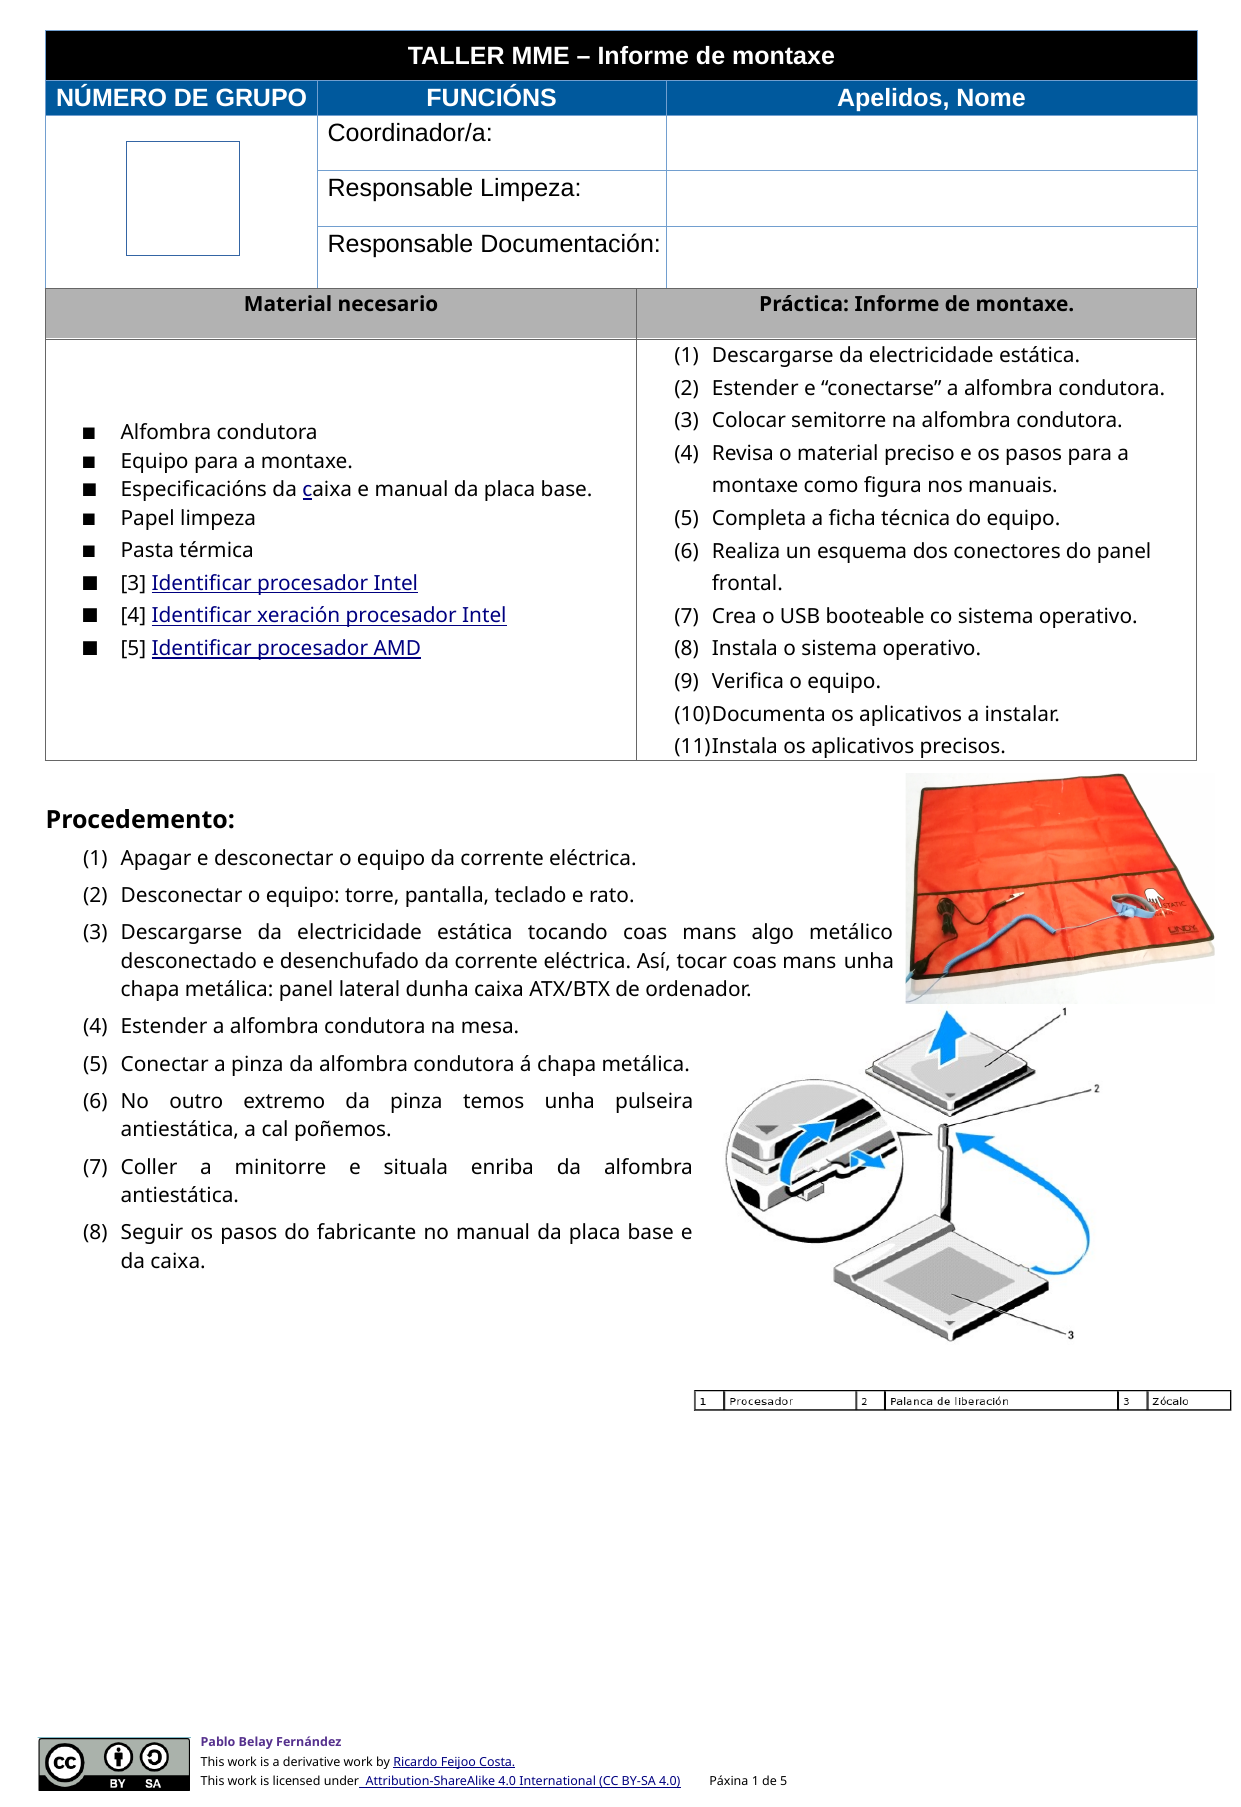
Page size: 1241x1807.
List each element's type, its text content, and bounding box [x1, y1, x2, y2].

text Procedemento: [45, 802, 905, 836]
picture [37, 1736, 191, 1793]
table_cell Apelidos, Nome [667, 81, 1197, 115]
table_cell FUNCIÓNS [318, 81, 666, 115]
list Conectar a pinza da alfombra condutora á chapa metálica. [83, 1049, 693, 1077]
picture [693, 773, 1232, 1411]
list Desconectar o equipo: torre, pantalla, teclado e rato. [83, 880, 905, 909]
table_cell Responsable Limpeza: [318, 171, 666, 226]
list Descargarse da electricidade estática tocando coas mans algo metálico desconectado e desenchufado da corrente eléctrica. Así, tocar coas mans unha chapa metálica: panel lateral dunha caixa ATX/BTX de ordenador. [83, 917, 905, 1003]
list Coller a minitorre e situala enriba da alfombra antiestática. [83, 1152, 693, 1209]
table_cell [46, 116, 317, 288]
table_header Práctica: Informe de montaxe. [637, 289, 1196, 338]
list No outro extremo da pinza temos unha pulseira antiestática, a cal poñemos. [83, 1086, 693, 1143]
table_cell [667, 227, 1197, 288]
table_header TALLER MME – Informe de montaxe [46, 31, 1197, 80]
table_cell NÚMERO DE GRUPO [46, 81, 317, 115]
list Apagar e desconectar o equipo da corrente eléctrica. [83, 843, 905, 871]
table_cell [667, 171, 1197, 226]
table_cell Responsable Documentación: [318, 227, 666, 288]
table_cell Descargarse da electricidade estática. Estender e “conectarse” a alfombra condutora. Colocar semitorre na alfombra condutora. Revisa o material preciso e os pasos para a montaxe como figura nos manuais. Completa a ficha técnica do equipo. Realiza un esquema dos conectores do panel frontal. Crea o USB booteable co sistema operativo. Instala o sistema operativo. Verifica o equipo. Documenta os aplicativos a instalar. Instala os aplicativos precisos. [637, 340, 1196, 760]
list Estender a alfombra condutora na mesa. [83, 1011, 693, 1040]
table_cell Coordinador/a: [318, 116, 666, 170]
table_header Material necesario [46, 289, 636, 338]
list Seguir os pasos do fabricante no manual da placa base e da caixa. [83, 1217, 693, 1274]
table_cell [667, 116, 1197, 170]
table_cell Alfombra condutora Equipo para a montaxe. Especificacións da caixa e manual da placa base. Papel limpeza Pasta térmica [3] Identificar procesador Intel [4] Identificar xeración procesador Intel [5] Identificar procesador AMD [46, 340, 636, 760]
